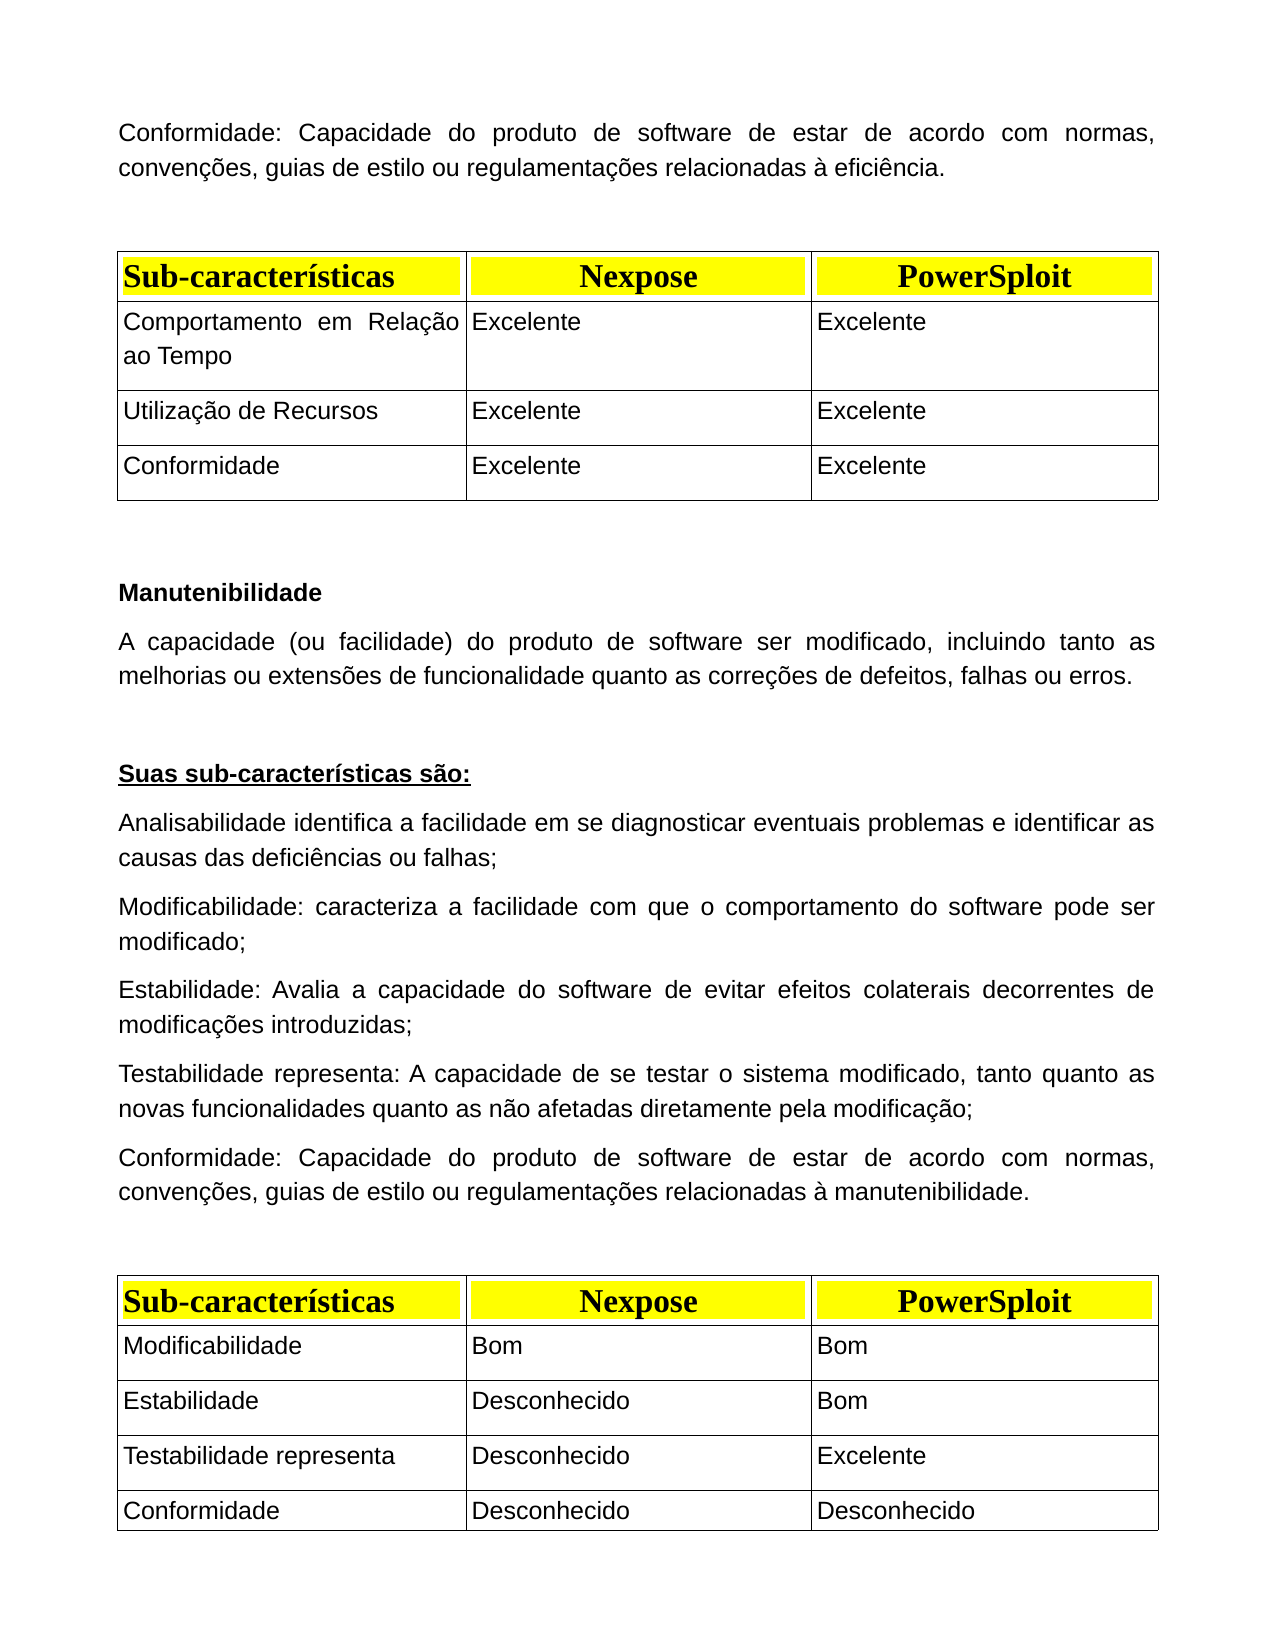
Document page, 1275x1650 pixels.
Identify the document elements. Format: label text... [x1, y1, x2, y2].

text Conformidade: Capacidade do produto de software de estar de acordo com normas, convenções, guias de estilo ou regulamentações relacionadas à eficiência. [118, 118, 1157, 181]
text Manutenibilidade [118, 578, 1157, 606]
table_cell Bom [812, 1381, 1158, 1435]
table_cell Excelente [812, 302, 1158, 390]
table_cell Bom [812, 1326, 1158, 1380]
table_cell Excelente [467, 391, 811, 445]
text Suas sub-características são: [118, 759, 1157, 788]
table_cell Desconhecido [812, 1491, 1158, 1530]
table_cell Desconhecido [467, 1381, 811, 1435]
text Conformidade: Capacidade do produto de software de estar de acordo com normas, convenções, guias de estilo ou regulamentações relacionadas à manutenibilidade. [118, 1143, 1157, 1206]
table_cell Excelente [467, 446, 811, 500]
table_cell Excelente [812, 1436, 1158, 1490]
text Estabilidade: Avalia a capacidade do software de evitar efeitos colaterais decorrentes de modificações introduzidas; [118, 976, 1157, 1039]
table_header Nexpose [467, 252, 811, 301]
table_cell Modificabilidade [118, 1326, 466, 1380]
table_header Sub-características [118, 1276, 466, 1325]
text Modificabilidade: caracteriza a facilidade com que o comportamento do software pode ser modificado; [118, 892, 1157, 955]
table_cell Excelente [467, 302, 811, 390]
text Analisabilidade identifica a facilidade em se diagnosticar eventuais problemas e identificar as causas das deficiências ou falhas; [118, 808, 1157, 872]
table_header Nexpose [467, 1276, 811, 1325]
table_cell Desconhecido [467, 1491, 811, 1530]
table_cell Excelente [812, 391, 1158, 445]
table_cell Desconhecido [467, 1436, 811, 1490]
table_header Sub-características [118, 252, 466, 301]
table_cell Utilização de Recursos [118, 391, 466, 445]
table_cell Conformidade [118, 446, 466, 500]
table_cell Bom [467, 1326, 811, 1380]
table_cell Estabilidade [118, 1381, 466, 1435]
table_cell Conformidade [118, 1491, 466, 1530]
table_header PowerSploit [812, 252, 1158, 301]
table_cell Testabilidade representa [118, 1436, 466, 1490]
table_cell Comportamento em Relação ao Tempo [118, 302, 466, 390]
text Testabilidade representa: A capacidade de se testar o sistema modificado, tanto quanto as novas funcionalidades quanto as não afetadas diretamente pela modificação; [118, 1059, 1157, 1122]
table_header PowerSploit [812, 1276, 1158, 1325]
text A capacidade (ou facilidade) do produto de software ser modificado, incluindo tanto as melhorias ou extensões de funcionalidade quanto as correções de defeitos, falhas ou erros. [118, 627, 1157, 690]
table_cell Excelente [812, 446, 1158, 500]
